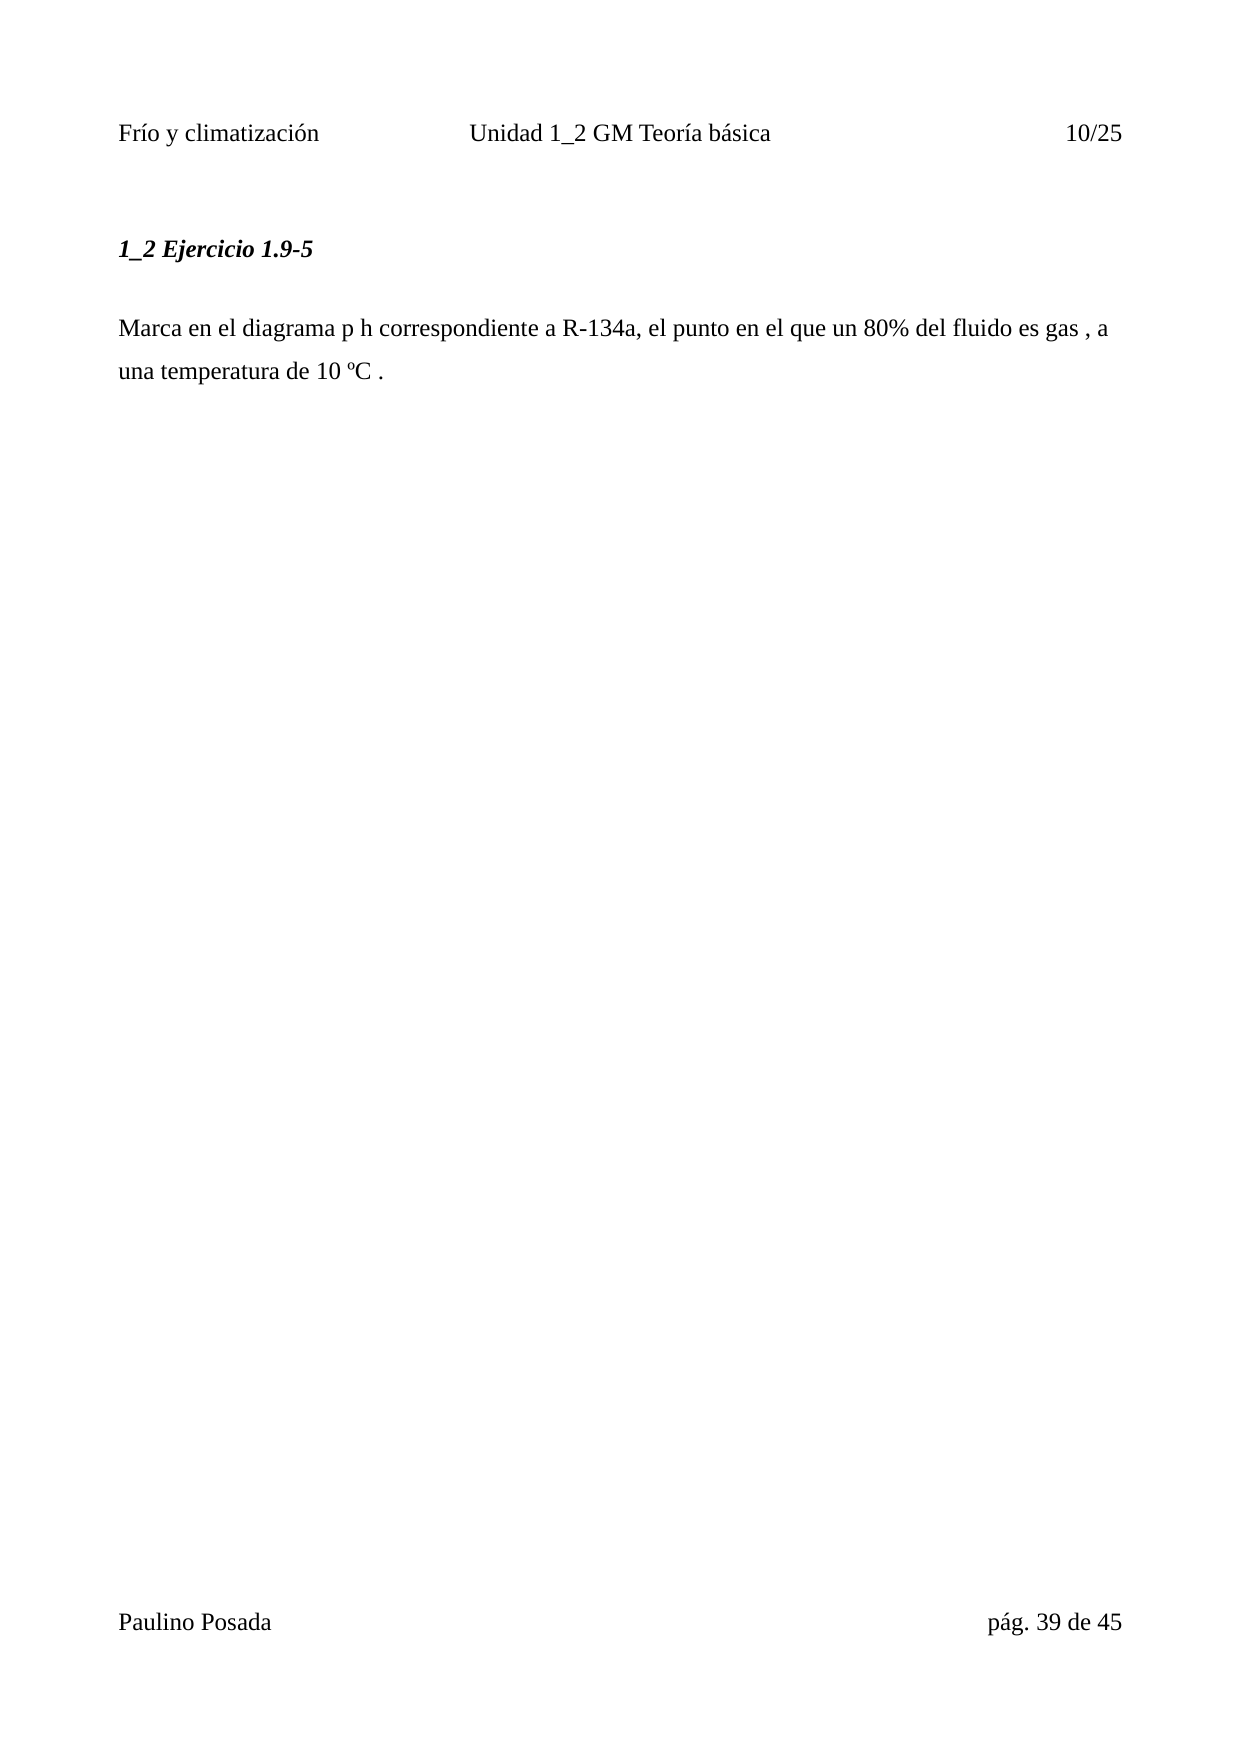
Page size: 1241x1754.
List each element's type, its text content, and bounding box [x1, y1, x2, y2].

text Marca en el diagrama p h correspondiente a R-134a, el punto en el que un 80% del fluido es gas , a una temperatura de 10 ºC . [118, 313, 1122, 384]
text 1_2 Ejercicio 1.9-5 [118, 234, 1122, 263]
